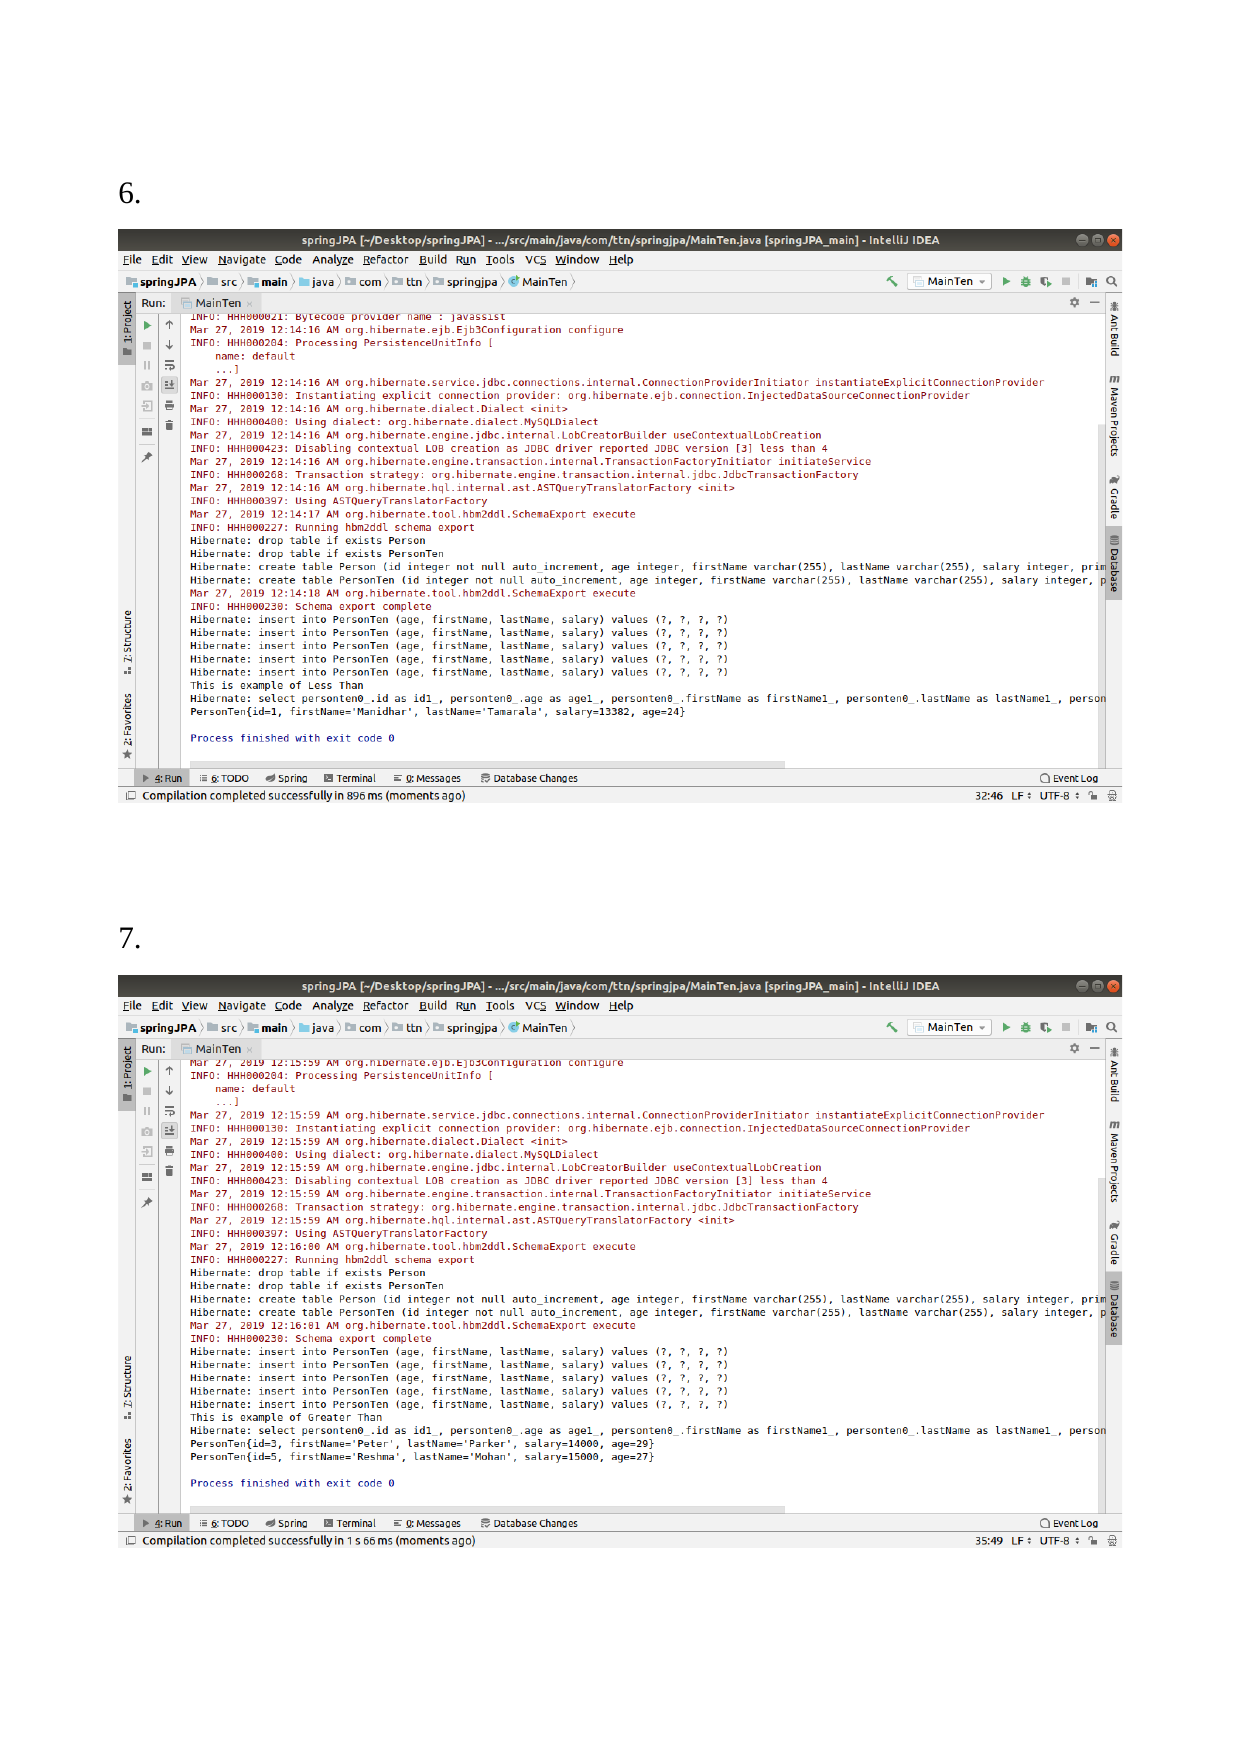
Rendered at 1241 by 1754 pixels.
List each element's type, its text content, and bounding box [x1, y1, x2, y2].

text 6. [118, 174, 1122, 210]
picture [118, 975, 1123, 1548]
text 7. [118, 919, 1122, 955]
picture [118, 229, 1123, 803]
